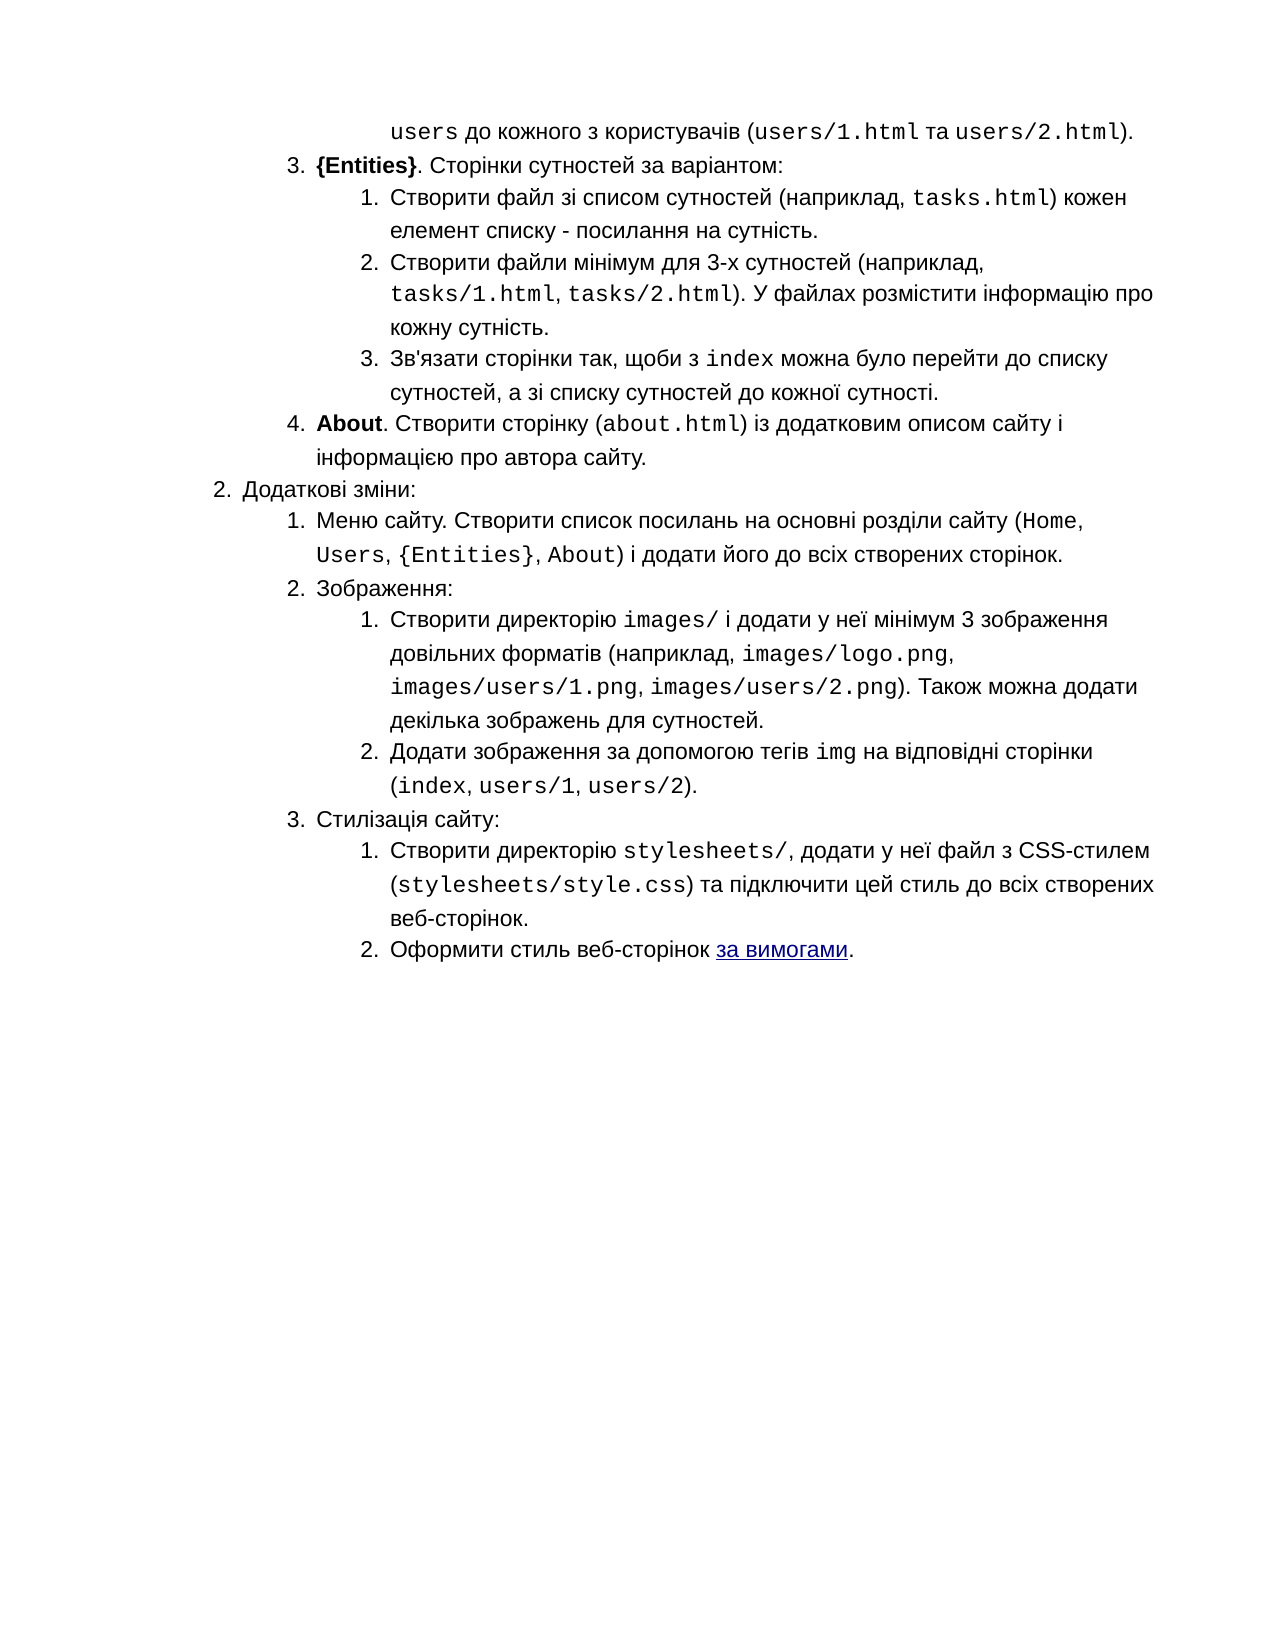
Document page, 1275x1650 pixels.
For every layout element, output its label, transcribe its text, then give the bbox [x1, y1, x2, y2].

list Додати зображення за допомогою тегів img на відповідні сторінки (index, users/1, users/2). [360, 738, 1157, 800]
list Оформити стиль веб-сторінок за вимогами. [360, 936, 1157, 962]
list Створити директорію stylesheets/, додати у неї файл з CSS-стилем (stylesheets/style.css) та підключити цей стиль до всіх створених веб-сторінок. [360, 837, 1157, 931]
list Зв'язати сторінки так, щоби з index можна було перейти до списку сутностей, а зі списку сутностей до кожної сутності. [360, 345, 1157, 405]
list Зображення: [287, 574, 1157, 601]
list About. Створити сторінку (about.html) із додатковим описом сайту і інформацією про автора сайту. [287, 410, 1157, 470]
list Додаткові зміни: [213, 476, 1157, 502]
list Створити файл зі списом сутностей (наприклад, tasks.html) кожен елемент списку - посилання на сутність. [360, 183, 1157, 243]
list {Entities}. Сторінки сутностей за варіантом: [287, 152, 1157, 178]
list Меню сайту. Створити список посилань на основні розділи сайту (Home, Users, {Entities}, About) і додати його до всіх створених сторінок. [287, 507, 1157, 569]
list Стилізація сайту: [287, 806, 1157, 832]
list Створити директорію images/ і додати у неї мінімум 3 зображення довільних форматів (наприклад, images/logo.png, images/users/1.png, images/users/2.png). Також можна додати декілька зображень для сутностей. [360, 606, 1157, 733]
list users до кожного з користувачів (users/1.html та users/2.html). [360, 118, 1157, 146]
list Створити файли мінімум для 3-х сутностей (наприклад, tasks/1.html, tasks/2.html). У файлах розмістити інформацію про кожну сутність. [360, 249, 1157, 340]
